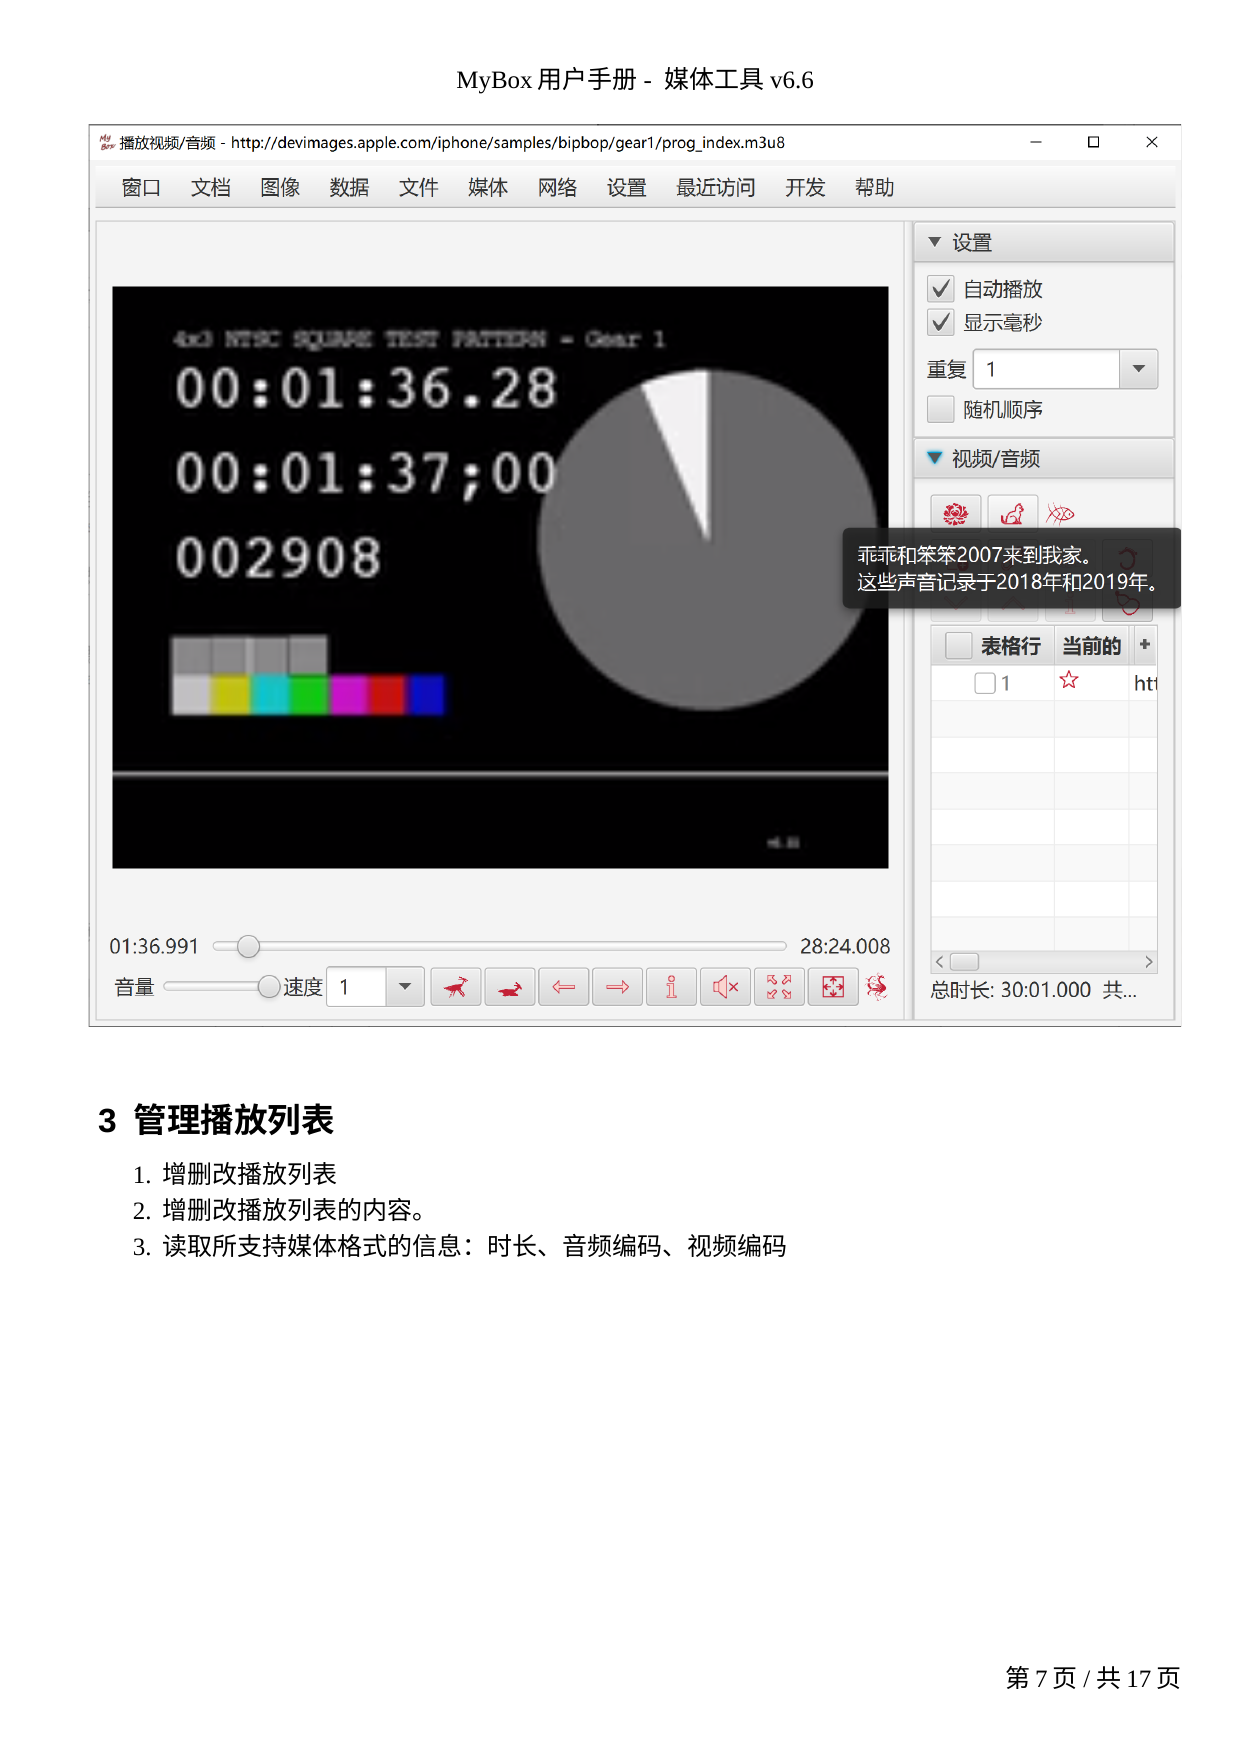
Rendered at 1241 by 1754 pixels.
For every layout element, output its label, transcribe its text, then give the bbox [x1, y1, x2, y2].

list 增删改播放列表 [133, 1154, 1181, 1190]
list 增删改播放列表的内容。 [133, 1190, 1181, 1227]
subtitle 管理播放列表 [88, 1093, 1181, 1142]
picture [88, 124, 1182, 1027]
list 读取所支持媒体格式的信息：时长、音频编码、视频编码 [133, 1227, 1181, 1263]
